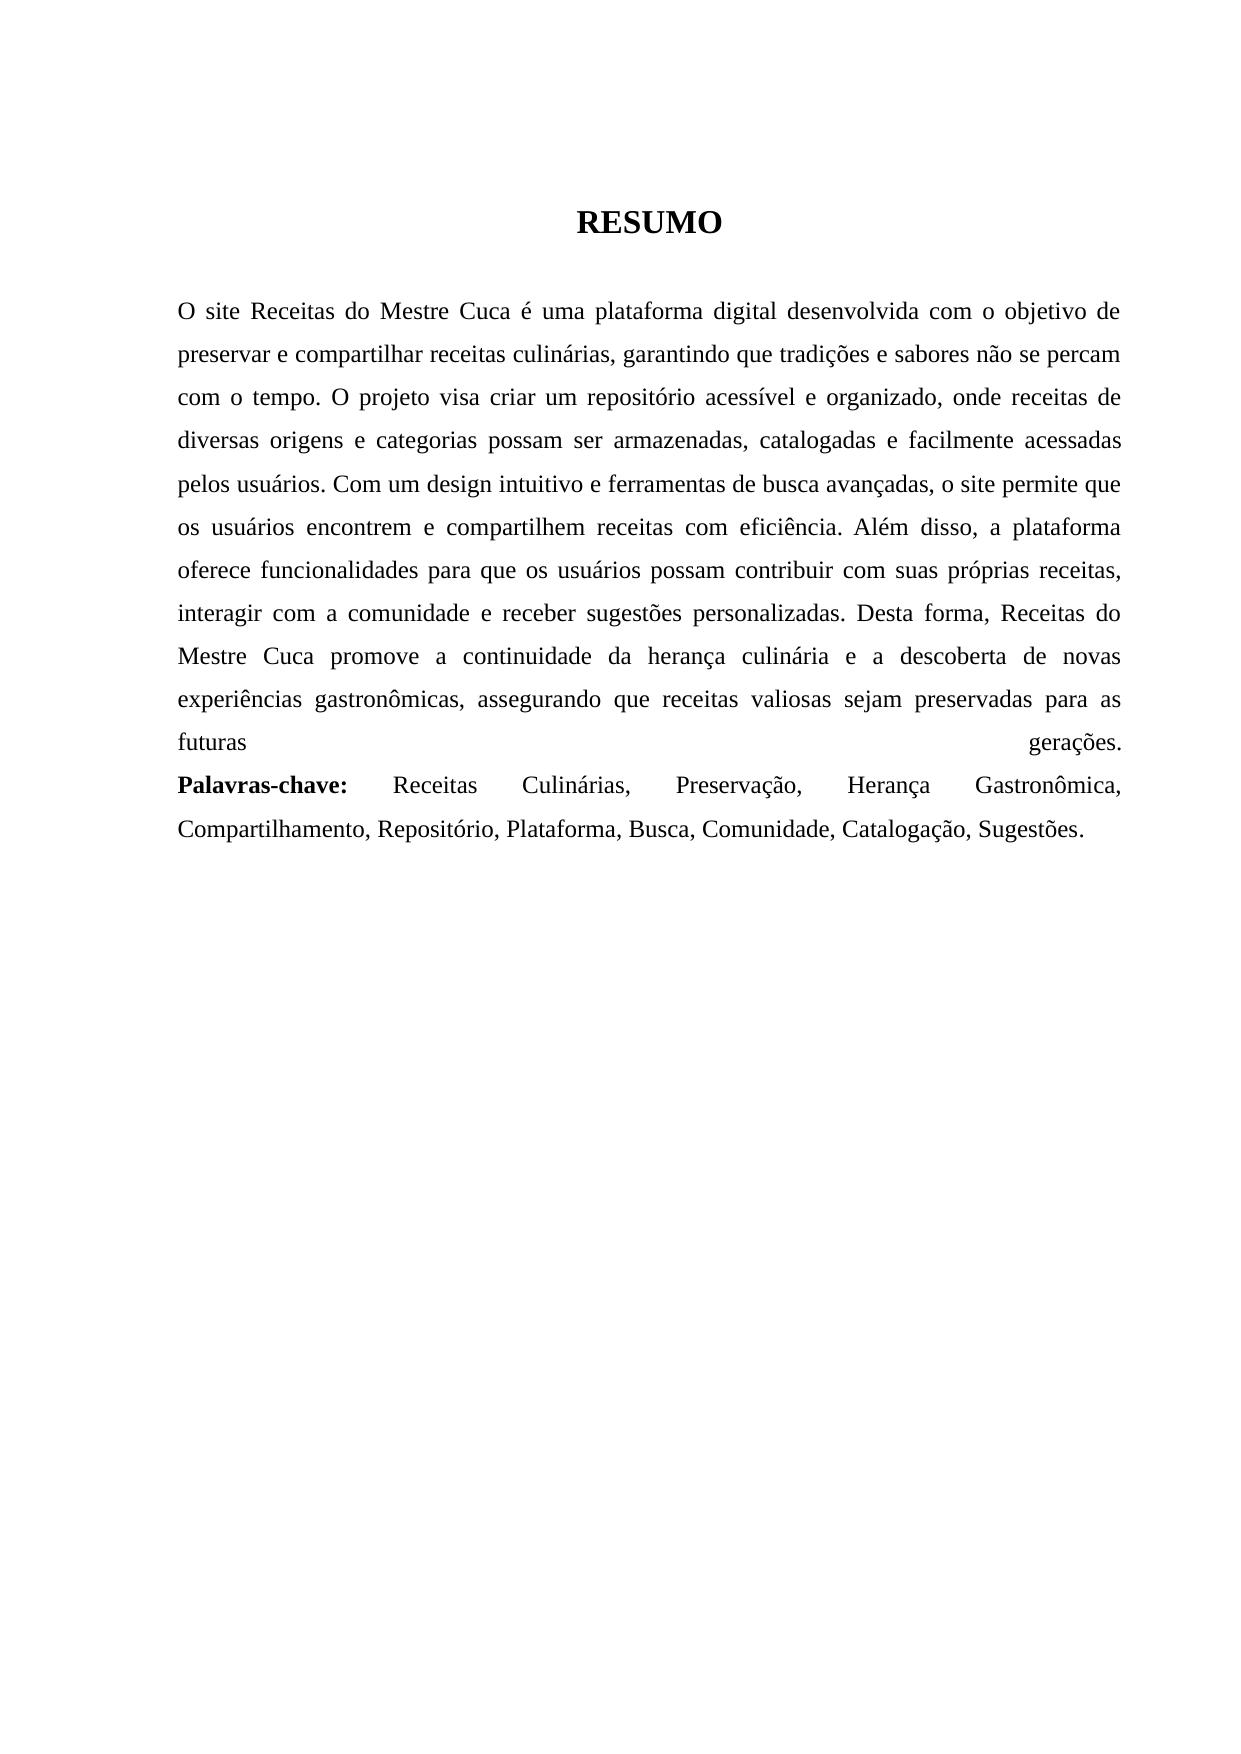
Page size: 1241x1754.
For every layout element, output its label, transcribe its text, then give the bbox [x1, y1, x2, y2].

text O site Receitas do Mestre Cuca é uma plataforma digital desenvolvida com o objetivo de preservar e compartilhar receitas culinárias, garantindo que tradições e sabores não se percam com o tempo. O projeto visa criar um repositório acessível e organizado, onde receitas de diversas origens e categorias possam ser armazenadas, catalogadas e facilmente acessadas pelos usuários. Com um design intuitivo e ferramentas de busca avançadas, o site permite que os usuários encontrem e compartilhem receitas com eficiência. Além disso, a plataforma oferece funcionalidades para que os usuários possam contribuir com suas próprias receitas, interagir com a comunidade e receber sugestões personalizadas. Desta forma, Receitas do Mestre Cuca promove a continuidade da herança culinária e a descoberta de novas experiências gastronômicas, assegurando que receitas valiosas sejam preservadas para as futuras gerações. Palavras-chave: Receitas Culinárias, Preservação, Herança Gastronômica, Compartilhamento, Repositório, Plataforma, Busca, Comunidade, Catalogação, Sugestões. [177, 296, 1122, 842]
subtitle RESUMO [177, 202, 1122, 241]
